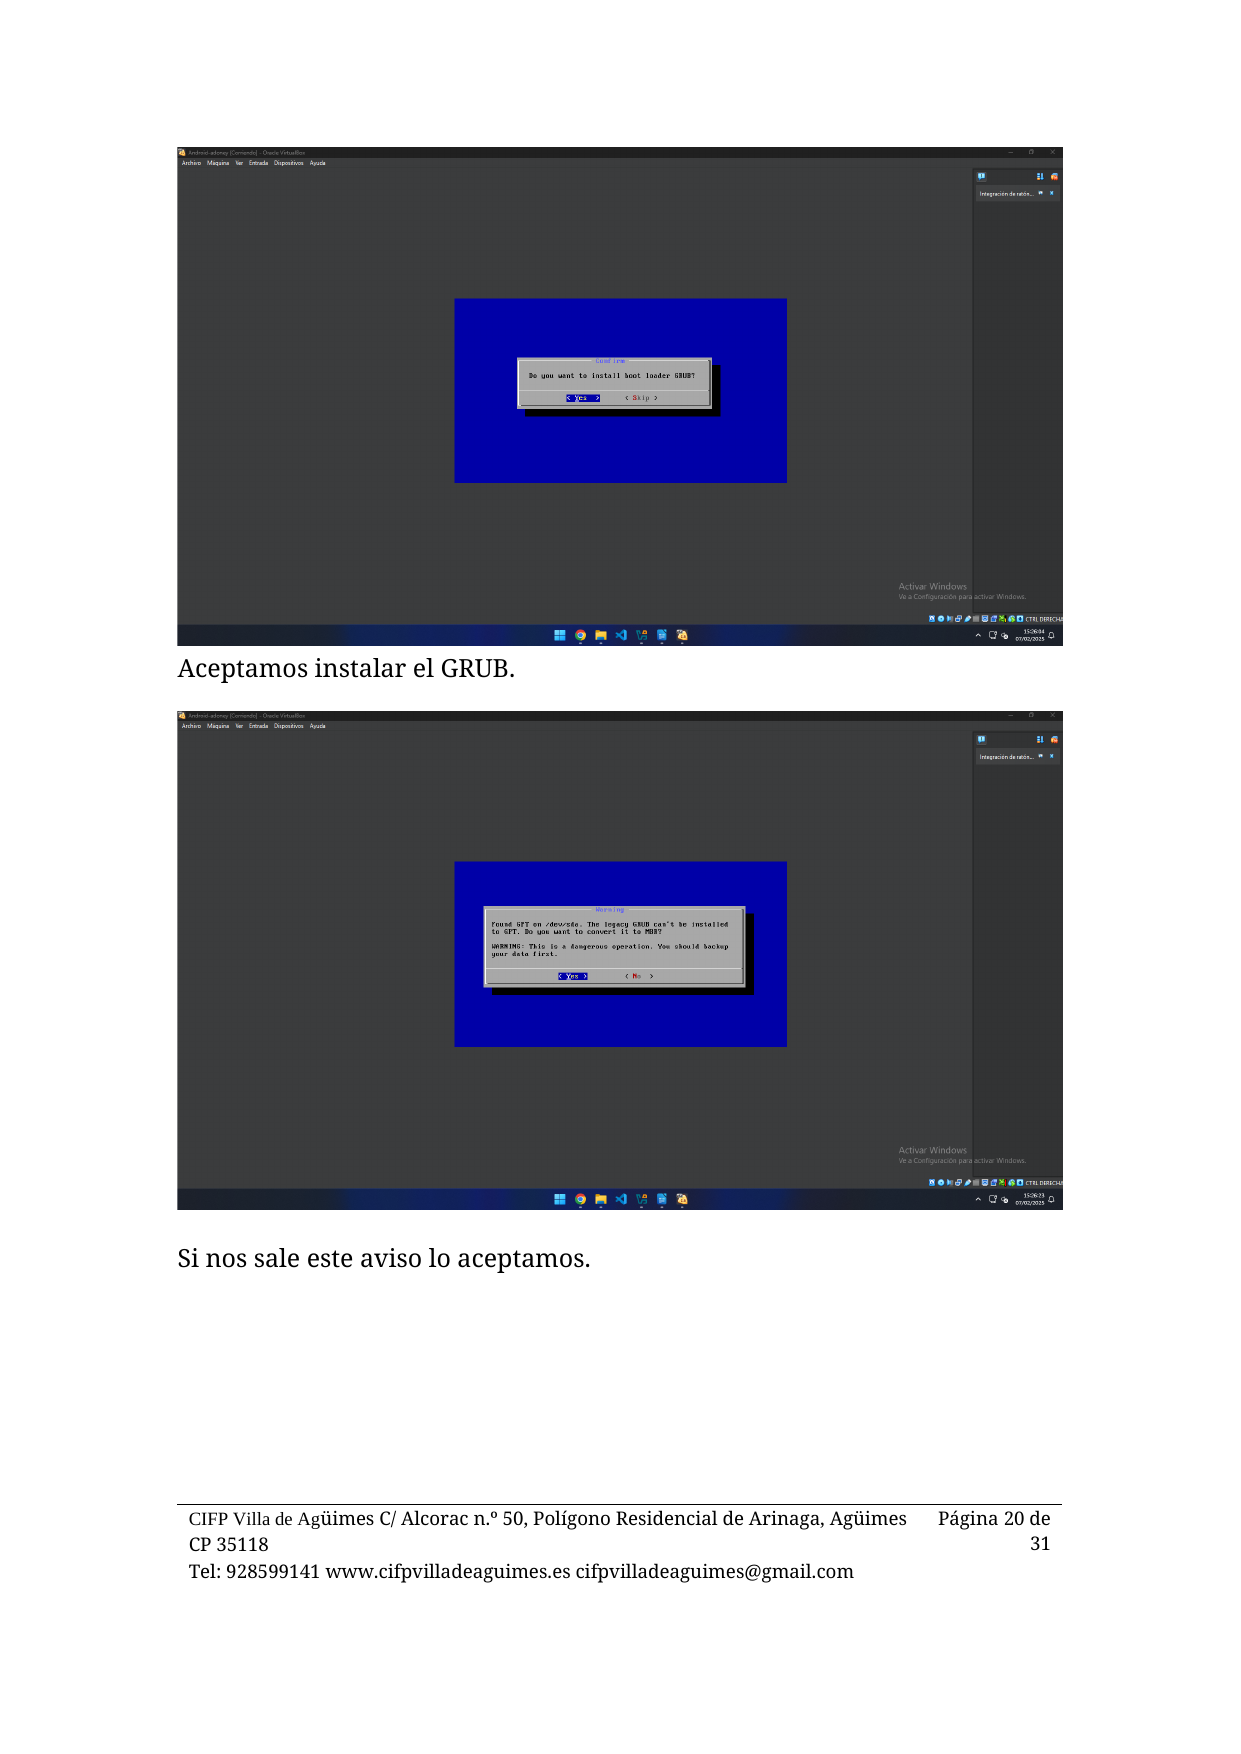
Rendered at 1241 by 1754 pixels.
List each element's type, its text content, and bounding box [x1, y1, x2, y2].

text Si nos sale este aviso lo aceptamos. [177, 1210, 1063, 1274]
picture [177, 147, 1063, 646]
text Aceptamos instalar el GRUB. [177, 646, 1063, 685]
picture [177, 711, 1063, 1210]
